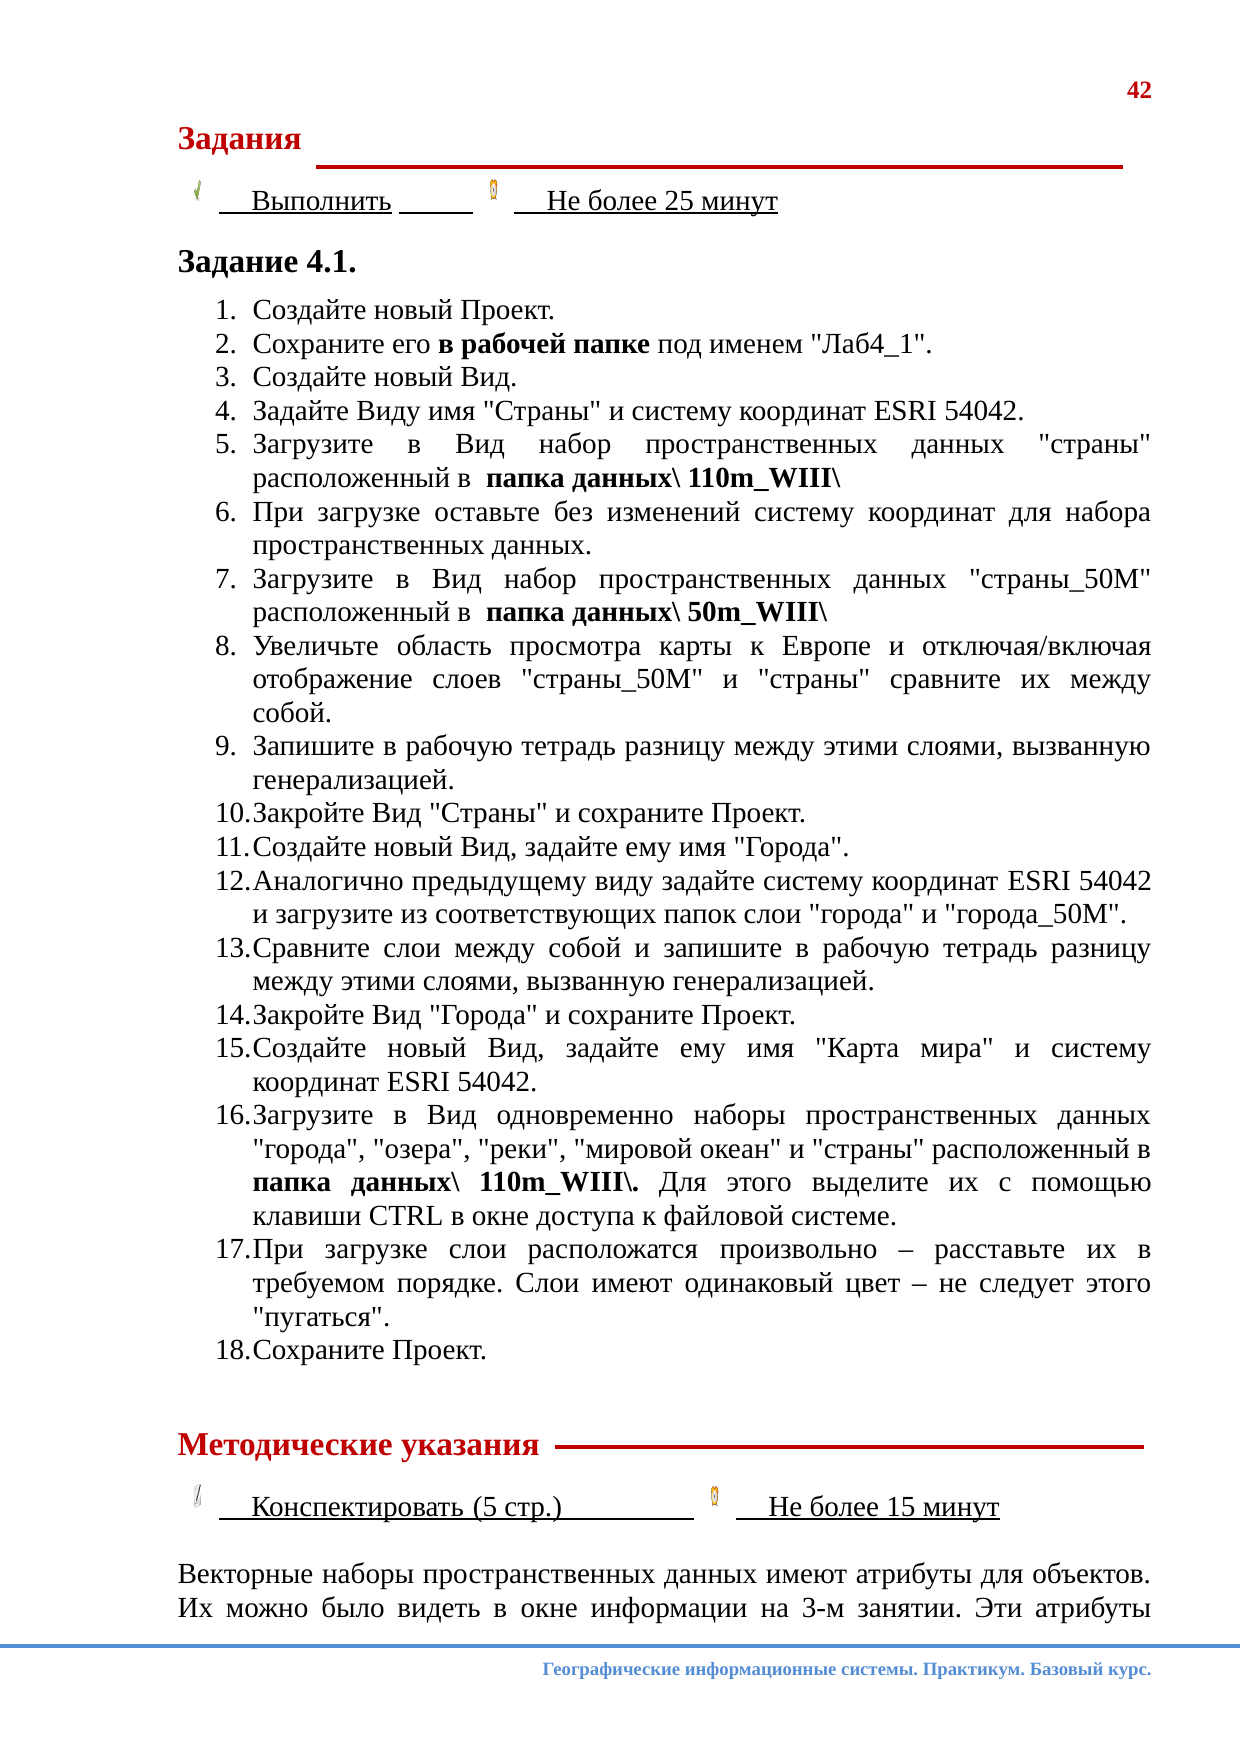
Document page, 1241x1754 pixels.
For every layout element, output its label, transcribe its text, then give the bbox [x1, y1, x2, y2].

text Векторные наборы пространственных данных имеют атрибуты для объектов. Их можно было видеть в окне информации на 3-м занятии. Эти атрибуты [177, 1556, 1152, 1623]
list Аналогично предыдущему виду задайте систему координат ESRI 54042 и загрузите из соответствующих папок слои "города" и "города_50М". [215, 863, 1152, 930]
picture [193, 178, 202, 202]
list При загрузке оставьте без изменений систему координат для набора пространственных данных. [215, 494, 1152, 561]
list Загрузите в Вид набор пространственных данных "страны_50М" расположенный в папка данных\ 50m_WIII\ [215, 561, 1152, 628]
list Увеличьте область просмотра карты к Европе и отключая/включая отображение слоев "страны_50М" и "страны" сравните их между собой. [215, 628, 1152, 728]
list Сохраните Проект. [215, 1332, 1152, 1366]
text Задания [177, 118, 1152, 156]
list Сравните слои между собой и запишите в рабочую тетрадь разницу между этими слоями, вызванную генерализацией. [215, 930, 1152, 997]
picture [710, 1484, 719, 1508]
list Загрузите в Вид набор пространственных данных "страны" расположенный в папка данных\ 110m_WIII\ [215, 427, 1152, 494]
list При загрузке слои расположатся произвольно – расставьте их в требуемом порядке. Слои имеют одинаковый цвет – не следует этого "пугаться". [215, 1232, 1152, 1332]
text Конспектировать (5 стр.) Не более 15 минут [177, 1475, 1152, 1523]
text Методические указания [177, 1424, 1152, 1463]
text Задание 4.1. [177, 242, 1152, 280]
list Задайте Виду имя "Страны" и систему координат ESRI 54042. [215, 393, 1152, 427]
list Запишите в рабочую тетрадь разницу между этими слоями, вызванную генерализацией. [215, 728, 1152, 796]
picture [193, 1484, 202, 1508]
list Закройте Вид "Страны" и сохраните Проект. [215, 796, 1152, 829]
list Создайте новый Вид, задайте ему имя "Карта мира" и систему координат ESRI 54042. [215, 1030, 1152, 1097]
list Создайте новый Проект. [215, 292, 1152, 326]
list Закройте Вид "Города" и сохраните Проект. [215, 997, 1152, 1030]
picture [489, 178, 498, 202]
list Создайте новый Вид. [215, 359, 1152, 393]
list Сохраните его в рабочей папке под именем "Лаб4_1". [215, 326, 1152, 359]
list Создайте новый Вид, задайте ему имя "Города". [215, 829, 1152, 863]
text Выполнить Не более 25 минут [177, 169, 1152, 217]
list Загрузите в Вид одновременно наборы пространственных данных "города", "озера", "реки", "мировой океан" и "страны" расположенный в папка данных\ 110m_WIII\. Для этого выделите их с помощью клавиши CTRL в окне доступа к файловой системе. [215, 1097, 1152, 1232]
